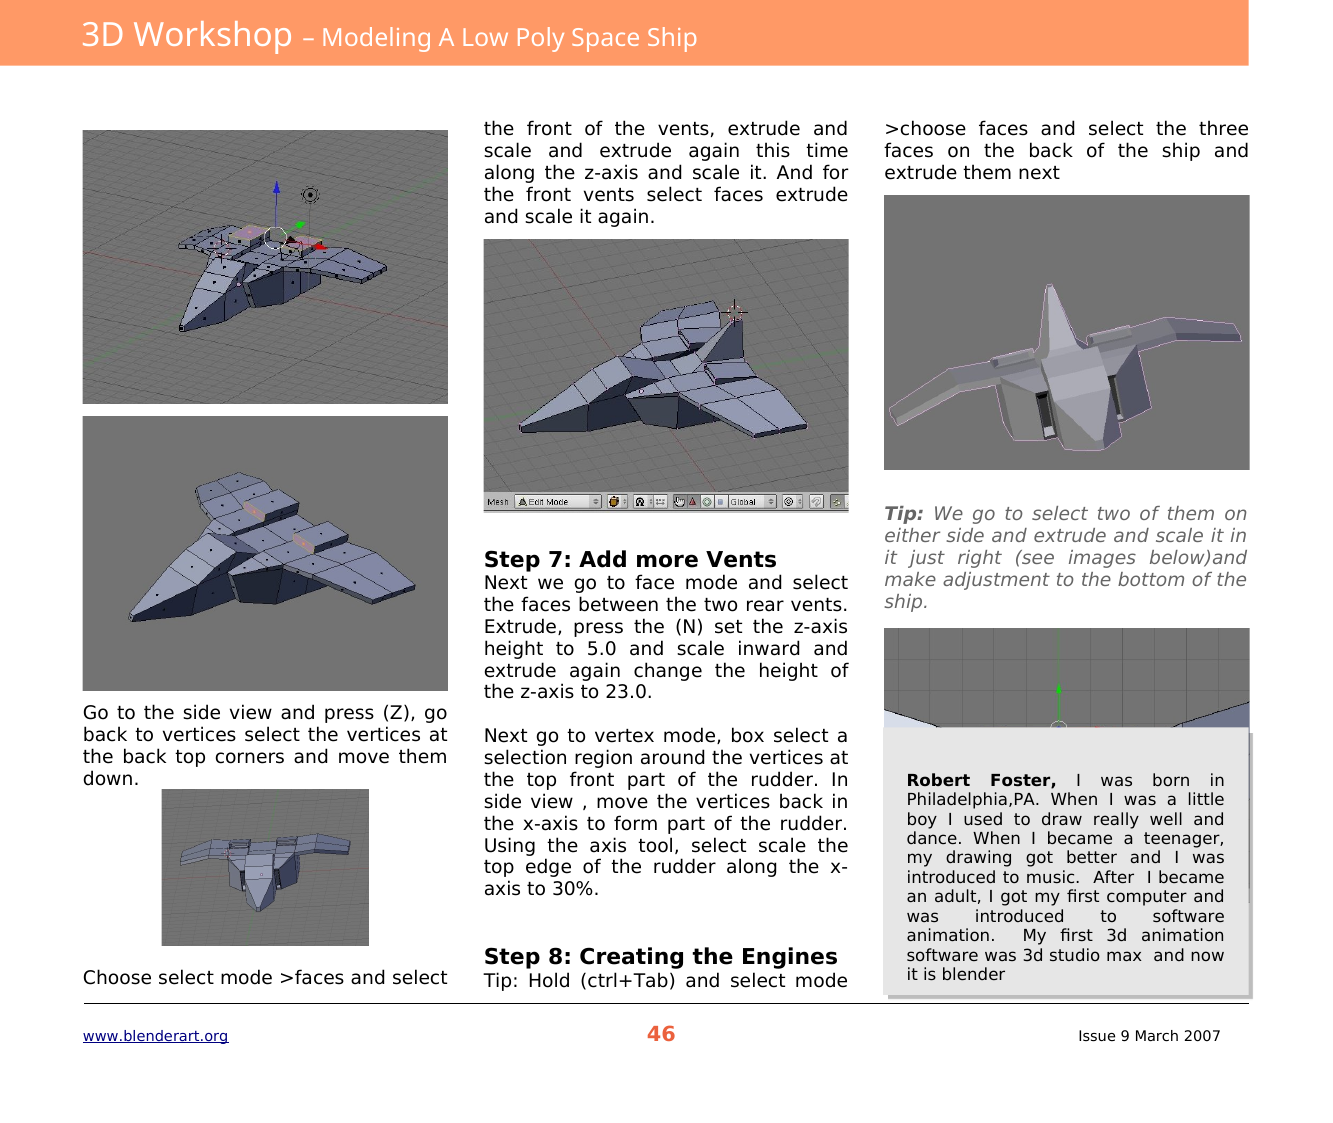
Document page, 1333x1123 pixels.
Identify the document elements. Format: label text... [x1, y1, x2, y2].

picture [884, 628, 1250, 903]
picture [82, 130, 448, 404]
text Tip: Hold (ctrl+Tab) and select mode [483, 969, 849, 991]
text Tip: We go to select two of them on either side and extrude and scale it in it just right (see images below)and make adjustment to the bottom of the ship. [884, 503, 1249, 613]
text Next go to vertex mode, box select a selection region around the vertices at the top front part of the rudder. In side view , move the vertices back in the x-axis to form part of the rudder. Using the axis tool, select scale the top edge of the rudder along the x-axis to 30%. [483, 725, 849, 900]
text >choose faces and select the three faces on the back of the ship and extrude them next [884, 118, 1249, 184]
picture [82, 416, 448, 691]
text Go to the side view and press (Z), go back to vertices select the vertices at the back top corners and move them down. [83, 691, 448, 790]
text the front of the vents, extrude and scale and extrude again this time along the z-axis and scale it. And for the front vents select faces extrude and scale it again. [483, 118, 849, 227]
text Step 8: Creating the Engines [483, 944, 849, 969]
picture [884, 195, 1250, 470]
text Choose select mode >faces and select [83, 967, 448, 989]
picture [483, 239, 849, 513]
text [83, 118, 448, 130]
text [83, 404, 448, 416]
text Next we go to face mode and select the faces between the two rear vents. Extrude, press the (N) set the z-axis height to 5.0 and scale inward and extrude again change the height of the z-axis to 23.0. [483, 572, 849, 703]
picture [161, 789, 369, 946]
text Step 7: Add more Vents [483, 547, 849, 572]
